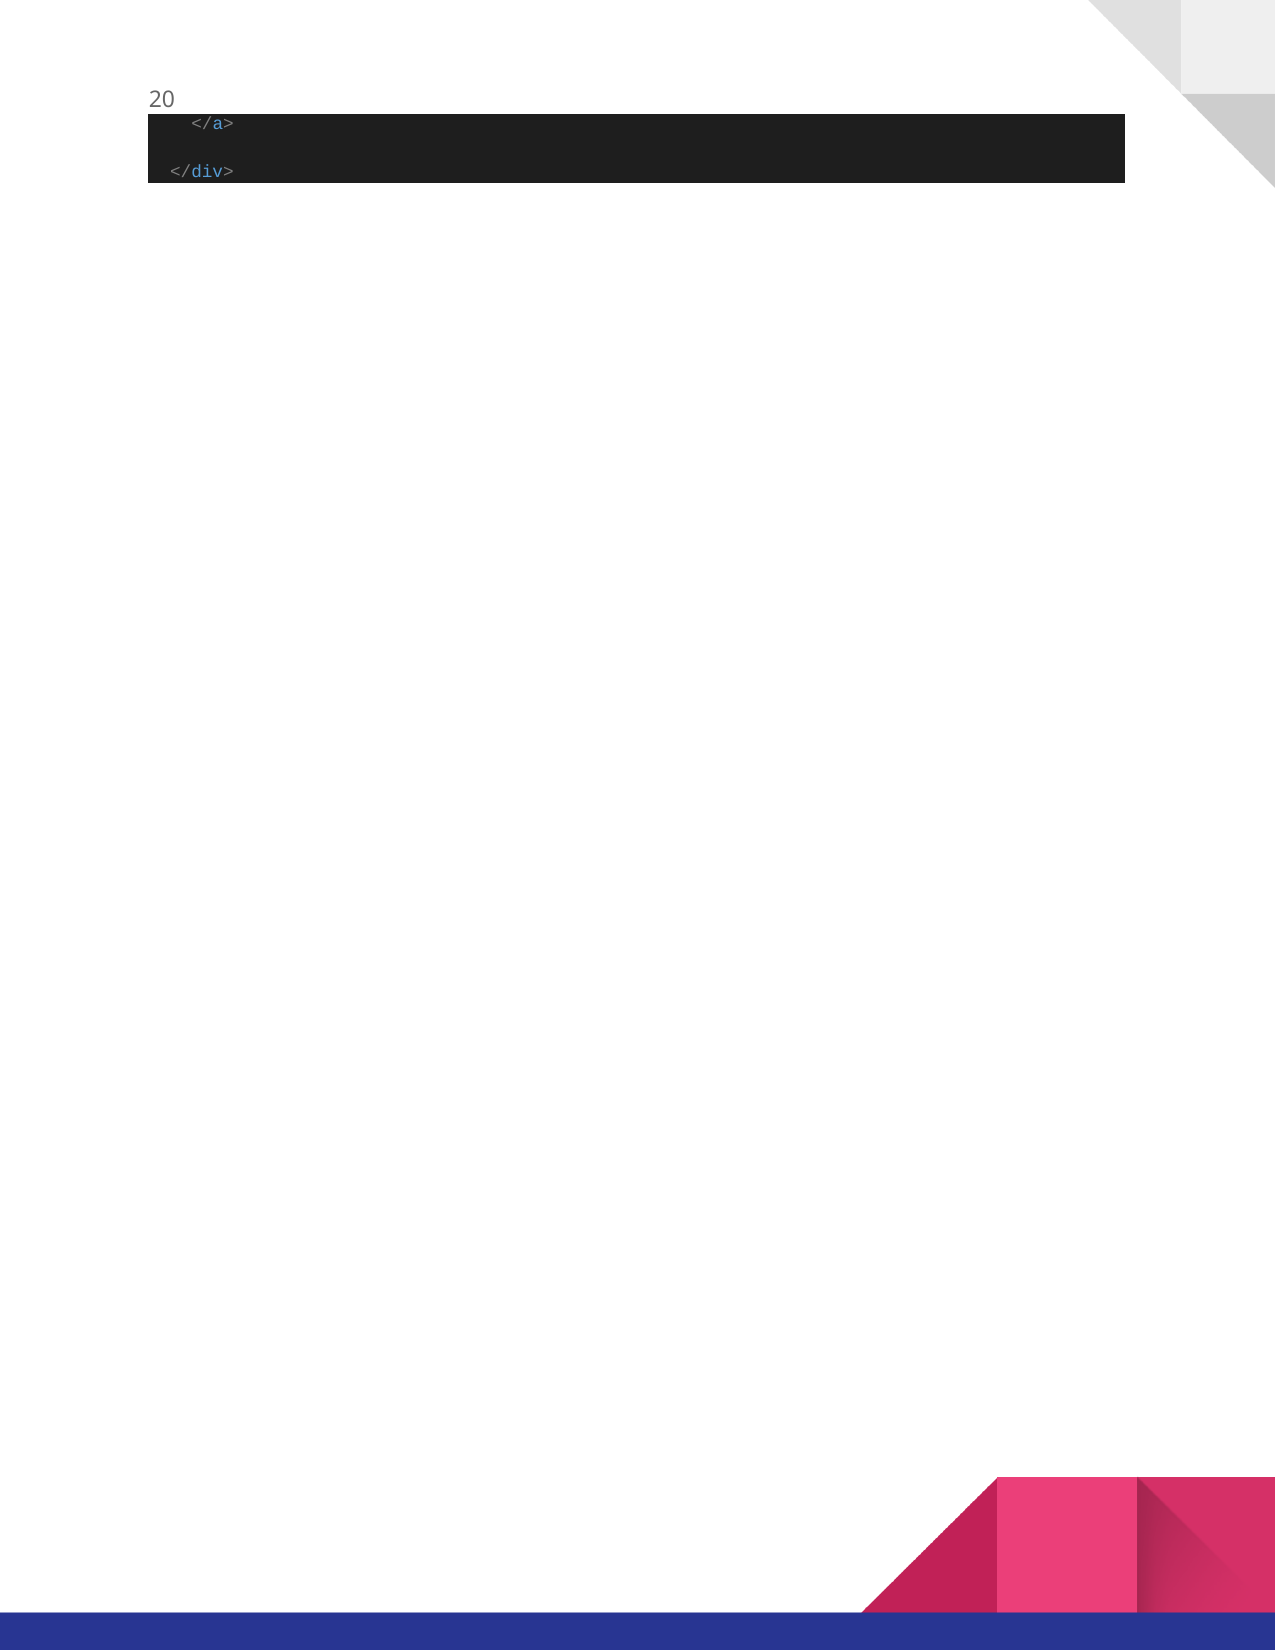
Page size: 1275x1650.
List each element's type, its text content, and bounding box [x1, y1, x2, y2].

picture [1087, 0, 1275, 188]
text </div> [148, 162, 1125, 183]
text </a> [148, 114, 1125, 135]
picture [0, 1475, 1275, 1650]
